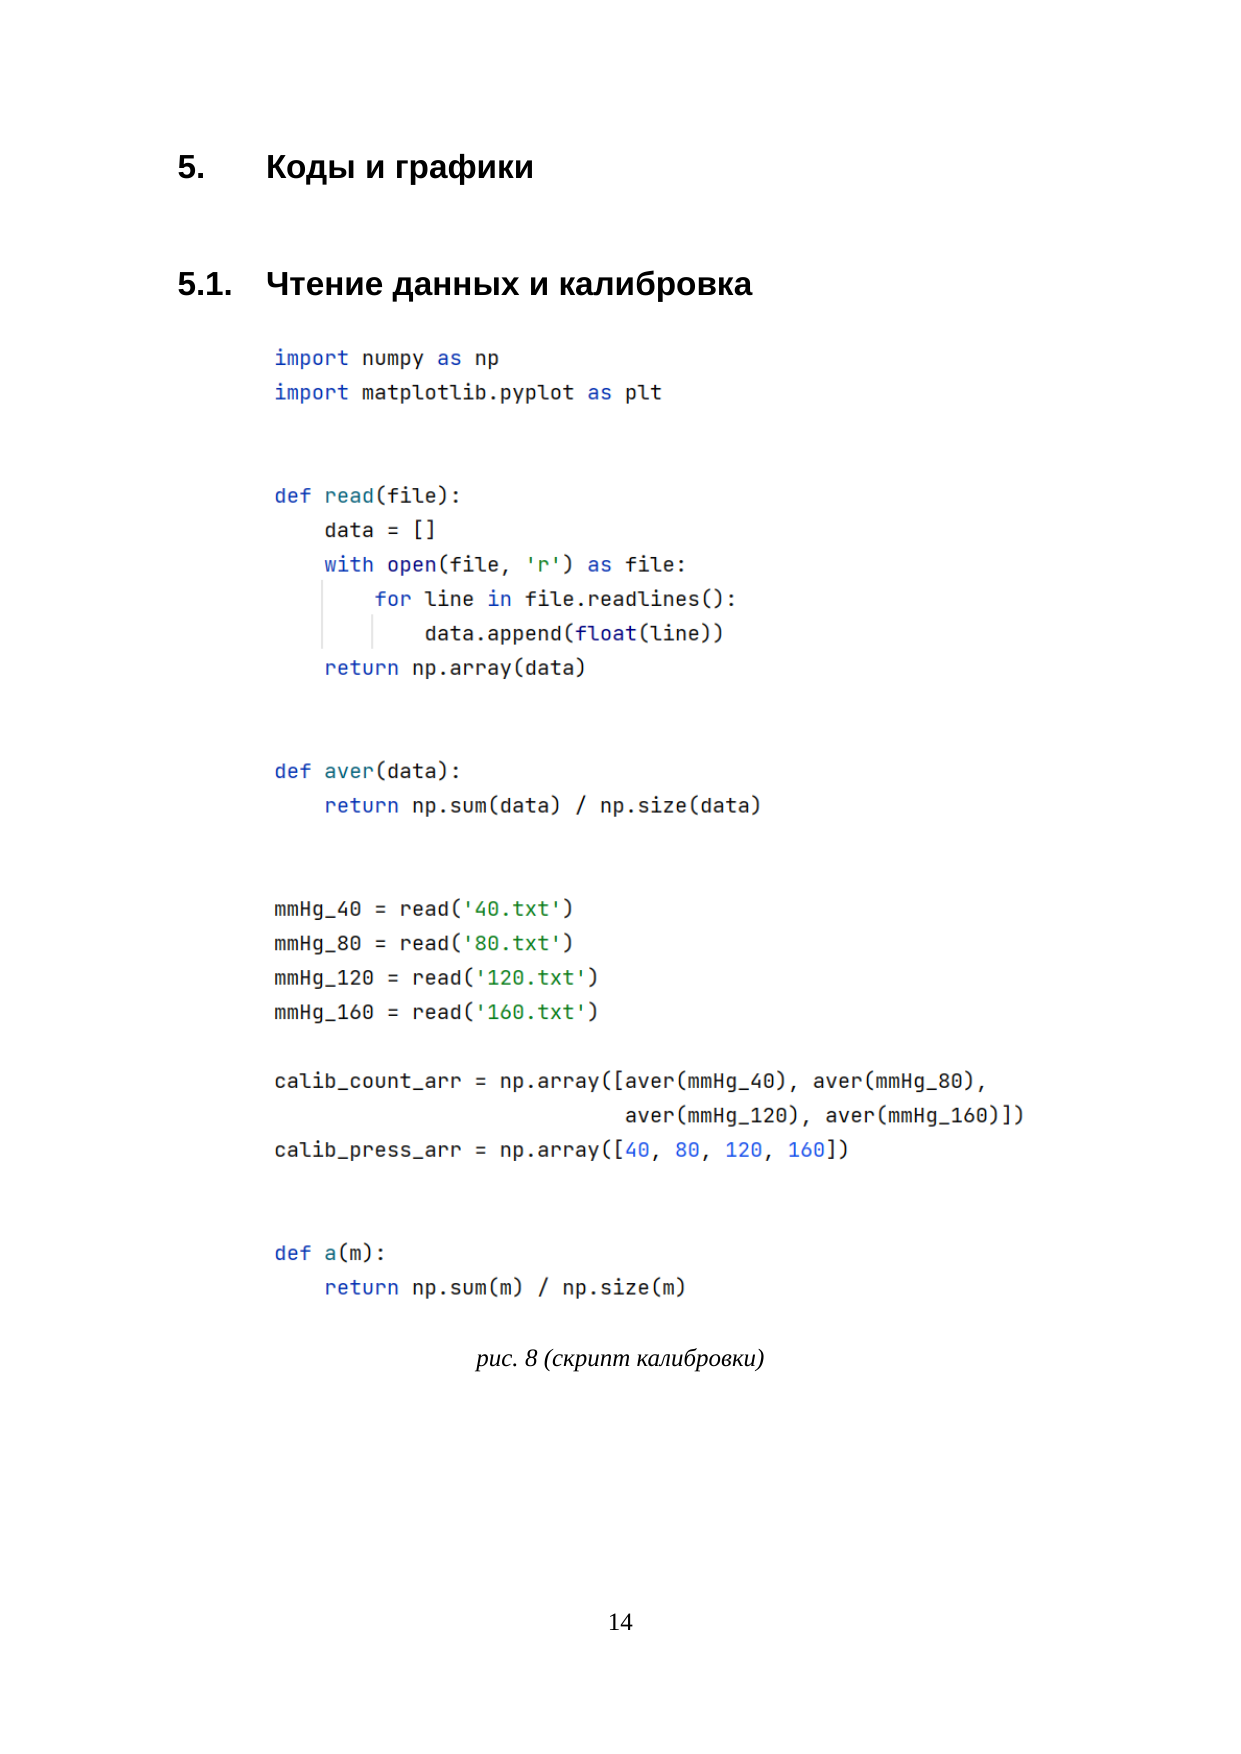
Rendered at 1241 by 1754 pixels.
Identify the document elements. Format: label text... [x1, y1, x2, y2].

text рис. 8 (скрипт калибровки) [118, 1343, 1122, 1372]
subtitle Коды и графики [118, 148, 1122, 186]
picture [273, 340, 1034, 1306]
subtitle Чтение данных и калибровка [118, 264, 1122, 303]
